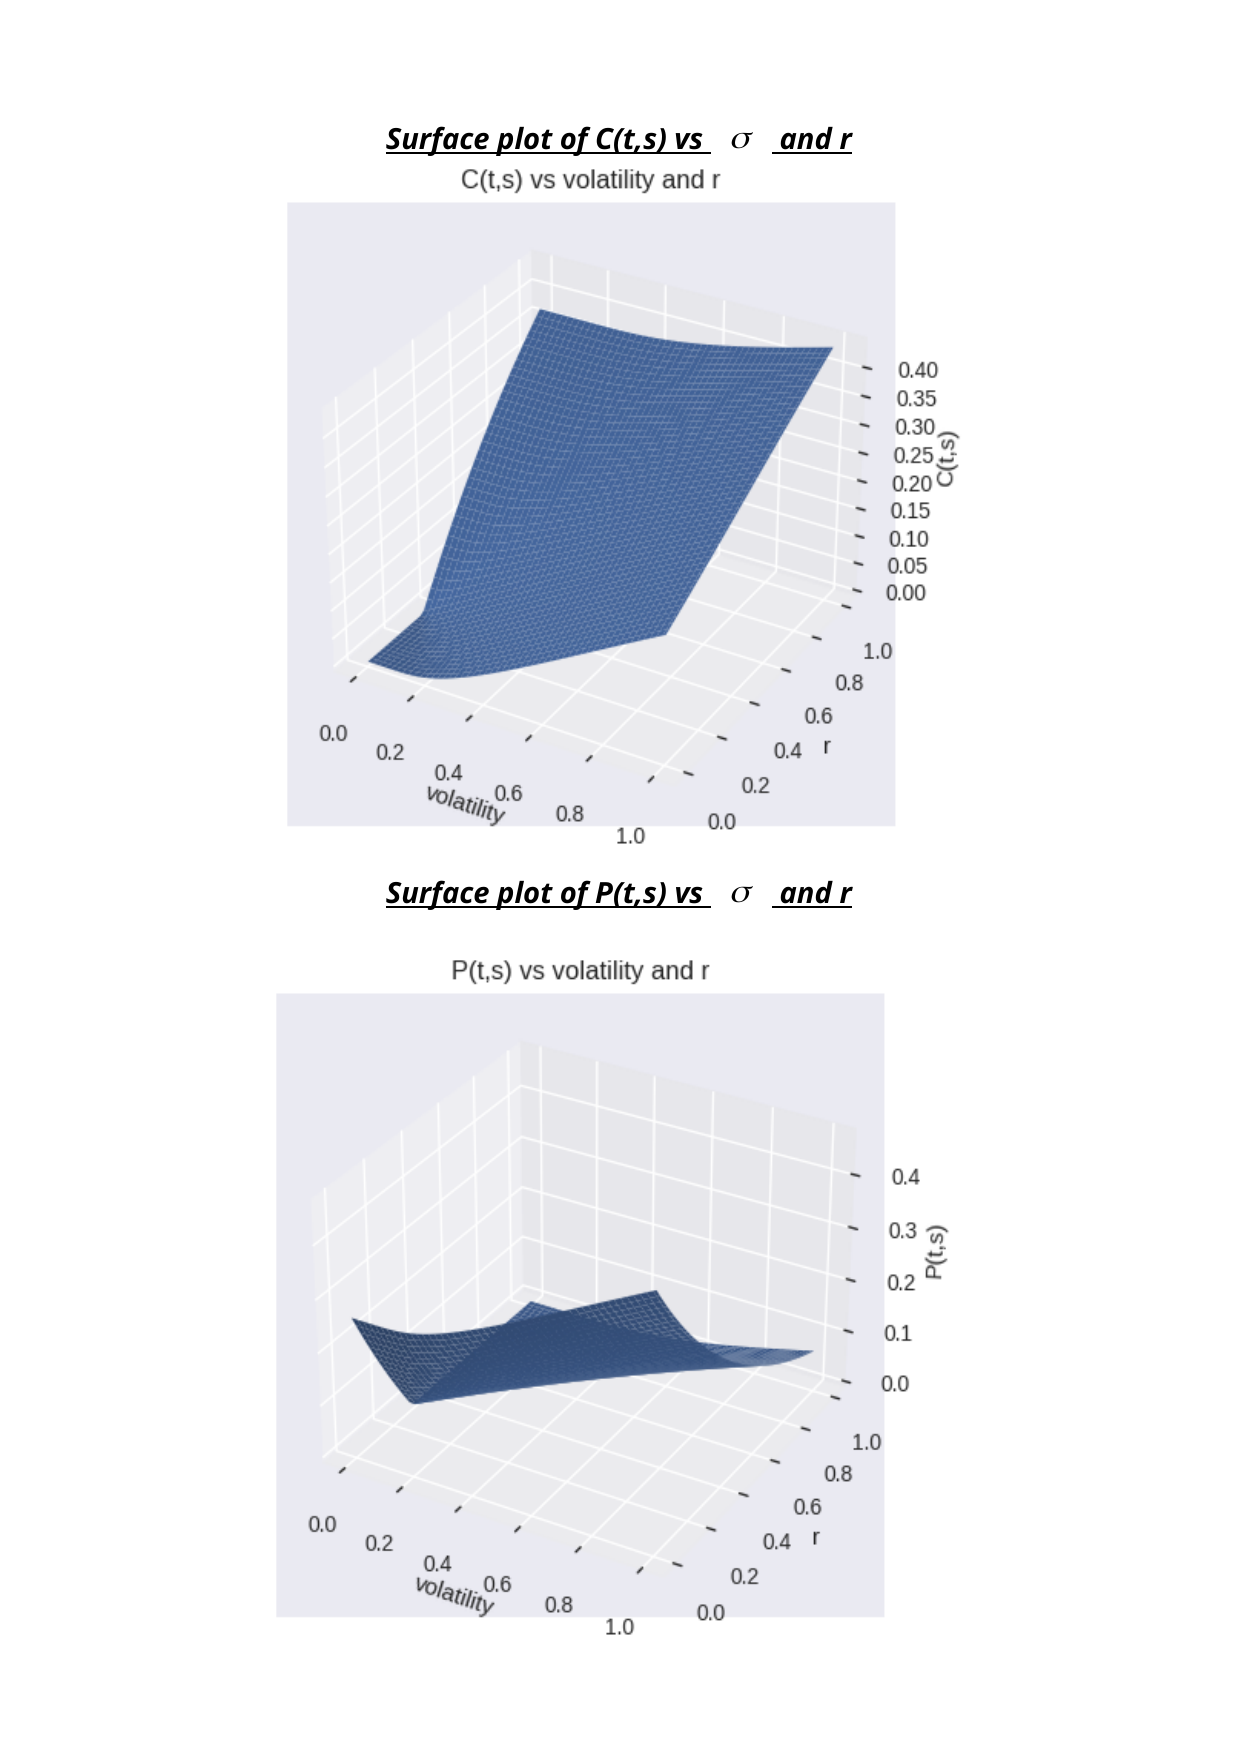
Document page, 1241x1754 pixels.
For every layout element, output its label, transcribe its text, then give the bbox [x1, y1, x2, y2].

text Surface plot of P(t,s) vs and r [118, 872, 1122, 912]
picture [252, 949, 966, 1649]
text Surface plot of C(t,s) vs and r [118, 118, 1122, 158]
picture [263, 157, 977, 858]
